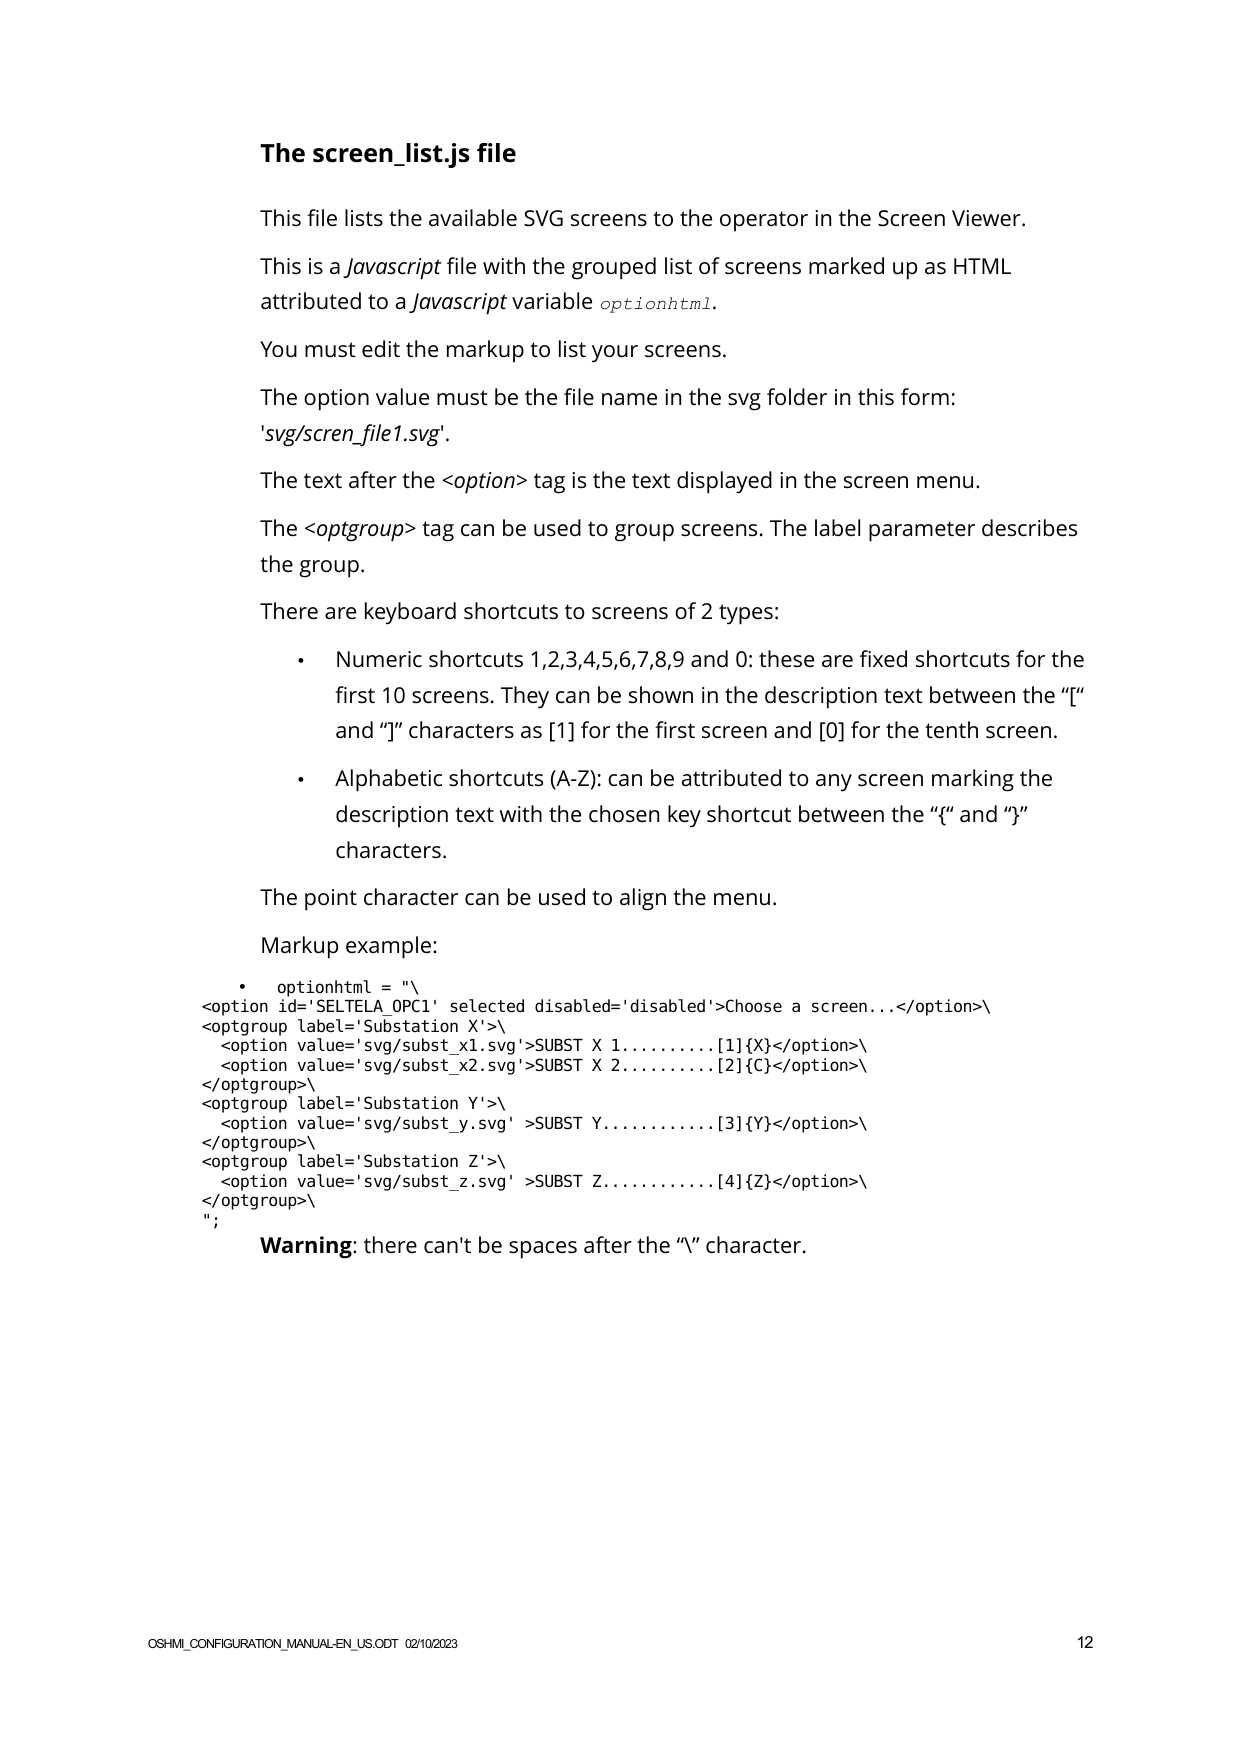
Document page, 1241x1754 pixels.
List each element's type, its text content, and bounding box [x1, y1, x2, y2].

text <optgroup label='Substation X'>\ [202, 1017, 1093, 1036]
list The point character can be used to align the menu. [260, 882, 1093, 912]
text The text after the <option> tag is the text displayed in the screen menu. [260, 465, 1093, 495]
text </optgroup>\ [202, 1133, 1093, 1152]
text "; [202, 1211, 1093, 1230]
list optionhtml = "\ [239, 978, 1093, 997]
text The <optgroup> tag can be used to group screens. The label parameter describes the group. [260, 513, 1093, 578]
text <optgroup label='Substation Y'>\ [202, 1094, 1093, 1114]
text Warning: there can't be spaces after the “\” character. [260, 1230, 1093, 1260]
text You must edit the markup to list your screens. [260, 334, 1093, 364]
text <option value='svg/subst_x1.svg'>SUBST X 1..........[1]{X}</option>\ [202, 1036, 1093, 1056]
text There are keyboard shortcuts to screens of 2 types: [260, 596, 1093, 626]
text </optgroup>\ [202, 1191, 1093, 1211]
text <option value='svg/subst_y.svg' >SUBST Y............[3]{Y}</option>\ [202, 1114, 1093, 1133]
text The option value must be the file name in the svg folder in this form: 'svg/scren_file1.svg'. [260, 382, 1093, 447]
text <option value='svg/subst_x2.svg'>SUBST X 2..........[2]{C}</option>\ [202, 1056, 1093, 1075]
text <optgroup label='Substation Z'>\ [202, 1152, 1093, 1172]
text <option id='SELTELA_OPC1' selected disabled='disabled'>Choose a screen...</option>\ [202, 997, 1093, 1017]
subtitle The screen_list.js file [260, 136, 1093, 170]
list Numeric shortcuts 1,2,3,4,5,6,7,8,9 and 0: these are fixed shortcuts for the first 10 screens. They can be shown in the description text between the “[“ and “]” characters as [1] for the first screen and [0] for the tenth screen. [298, 644, 1093, 745]
list Alphabetic shortcuts (A-Z): can be attributed to any screen marking the description text with the chosen key shortcut between the “{“ and “}” characters. [298, 763, 1093, 864]
text This is a Javascript file with the grouped list of screens marked up as HTML attributed to a Javascript variable optionhtml. [260, 251, 1093, 316]
text This file lists the available SVG screens to the operator in the Screen Viewer. [260, 203, 1093, 233]
text </optgroup>\ [202, 1075, 1093, 1094]
text Markup example: [260, 930, 1093, 960]
text <option value='svg/subst_z.svg' >SUBST Z............[4]{Z}</option>\ [202, 1172, 1093, 1191]
